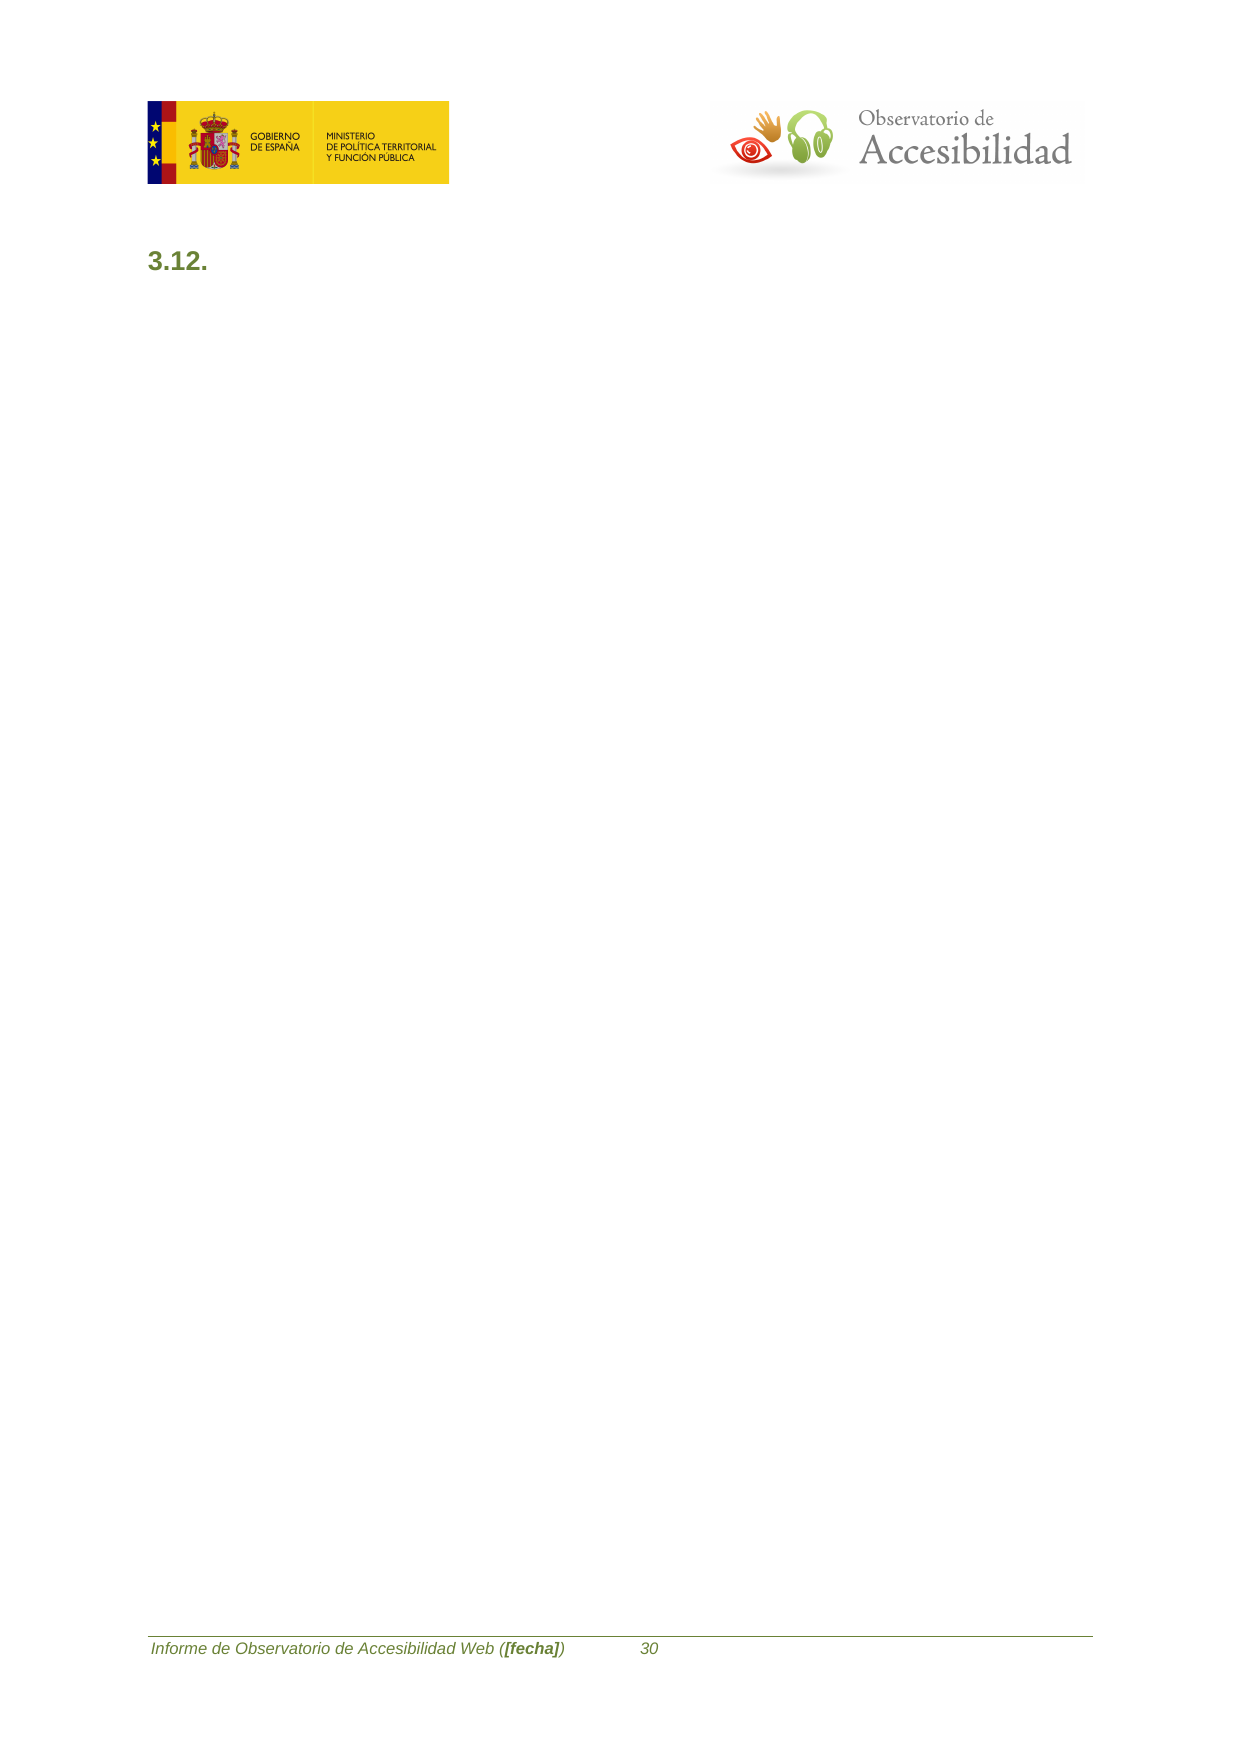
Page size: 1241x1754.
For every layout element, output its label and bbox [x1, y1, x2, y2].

picture [147, 101, 450, 184]
picture [710, 101, 1086, 184]
